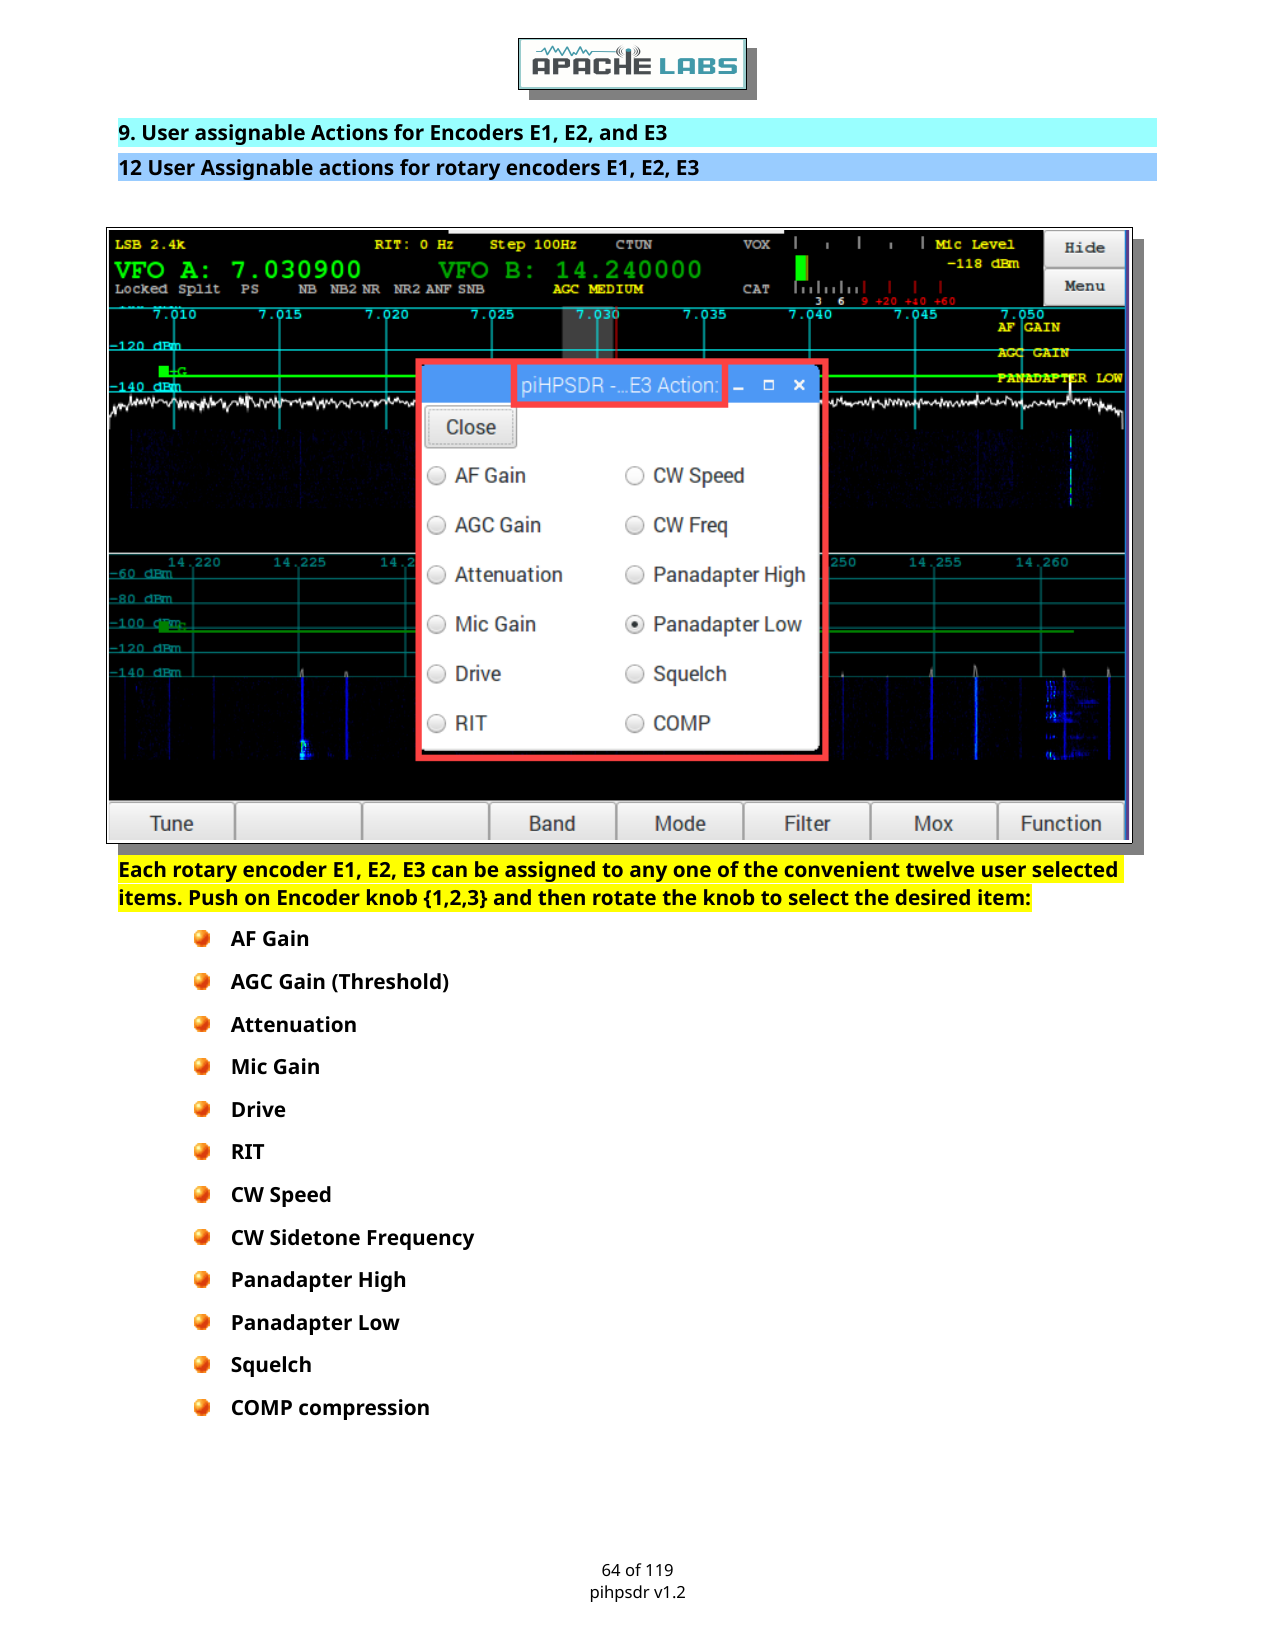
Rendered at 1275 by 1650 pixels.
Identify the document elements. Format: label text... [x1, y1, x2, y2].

picture [194, 1314, 210, 1330]
picture [194, 1229, 210, 1245]
picture [194, 973, 210, 990]
list AGC Gain (Threshold) [193, 967, 1157, 996]
list Attenuation [193, 1010, 1157, 1038]
picture [194, 1101, 210, 1117]
picture [194, 1271, 210, 1288]
list CW Sidetone Frequency [193, 1223, 1157, 1251]
picture [194, 930, 210, 947]
list Drive [193, 1095, 1157, 1123]
picture [194, 1186, 210, 1203]
list COMP compression [193, 1393, 1157, 1422]
subtitle 9. User assignable Actions for Encoders E1, E2, and E3 [668, 118, 1157, 147]
picture [194, 1058, 210, 1075]
picture [108, 230, 1130, 840]
list Panadapter Low [193, 1308, 1157, 1336]
picture [194, 1399, 210, 1416]
picture [194, 1356, 210, 1373]
list Squelch [193, 1351, 1157, 1379]
list RIT [193, 1137, 1157, 1166]
subtitle 12 User Assignable actions for rotary encoders E1, E2, E3 [118, 153, 1157, 181]
picture [521, 40, 744, 87]
list AF Gain [193, 924, 1157, 953]
picture [194, 1016, 210, 1032]
list Panadapter High [193, 1265, 1157, 1294]
list CW Speed [193, 1180, 1157, 1208]
list Mic Gain [193, 1052, 1157, 1081]
list Each rotary encoder E1, E2, E3 can be assigned to any one of the convenient twelve user selected items. Push on Encoder knob {1,2,3} and then rotate the knob to select the desired item: [118, 210, 1157, 912]
picture [194, 1143, 210, 1160]
